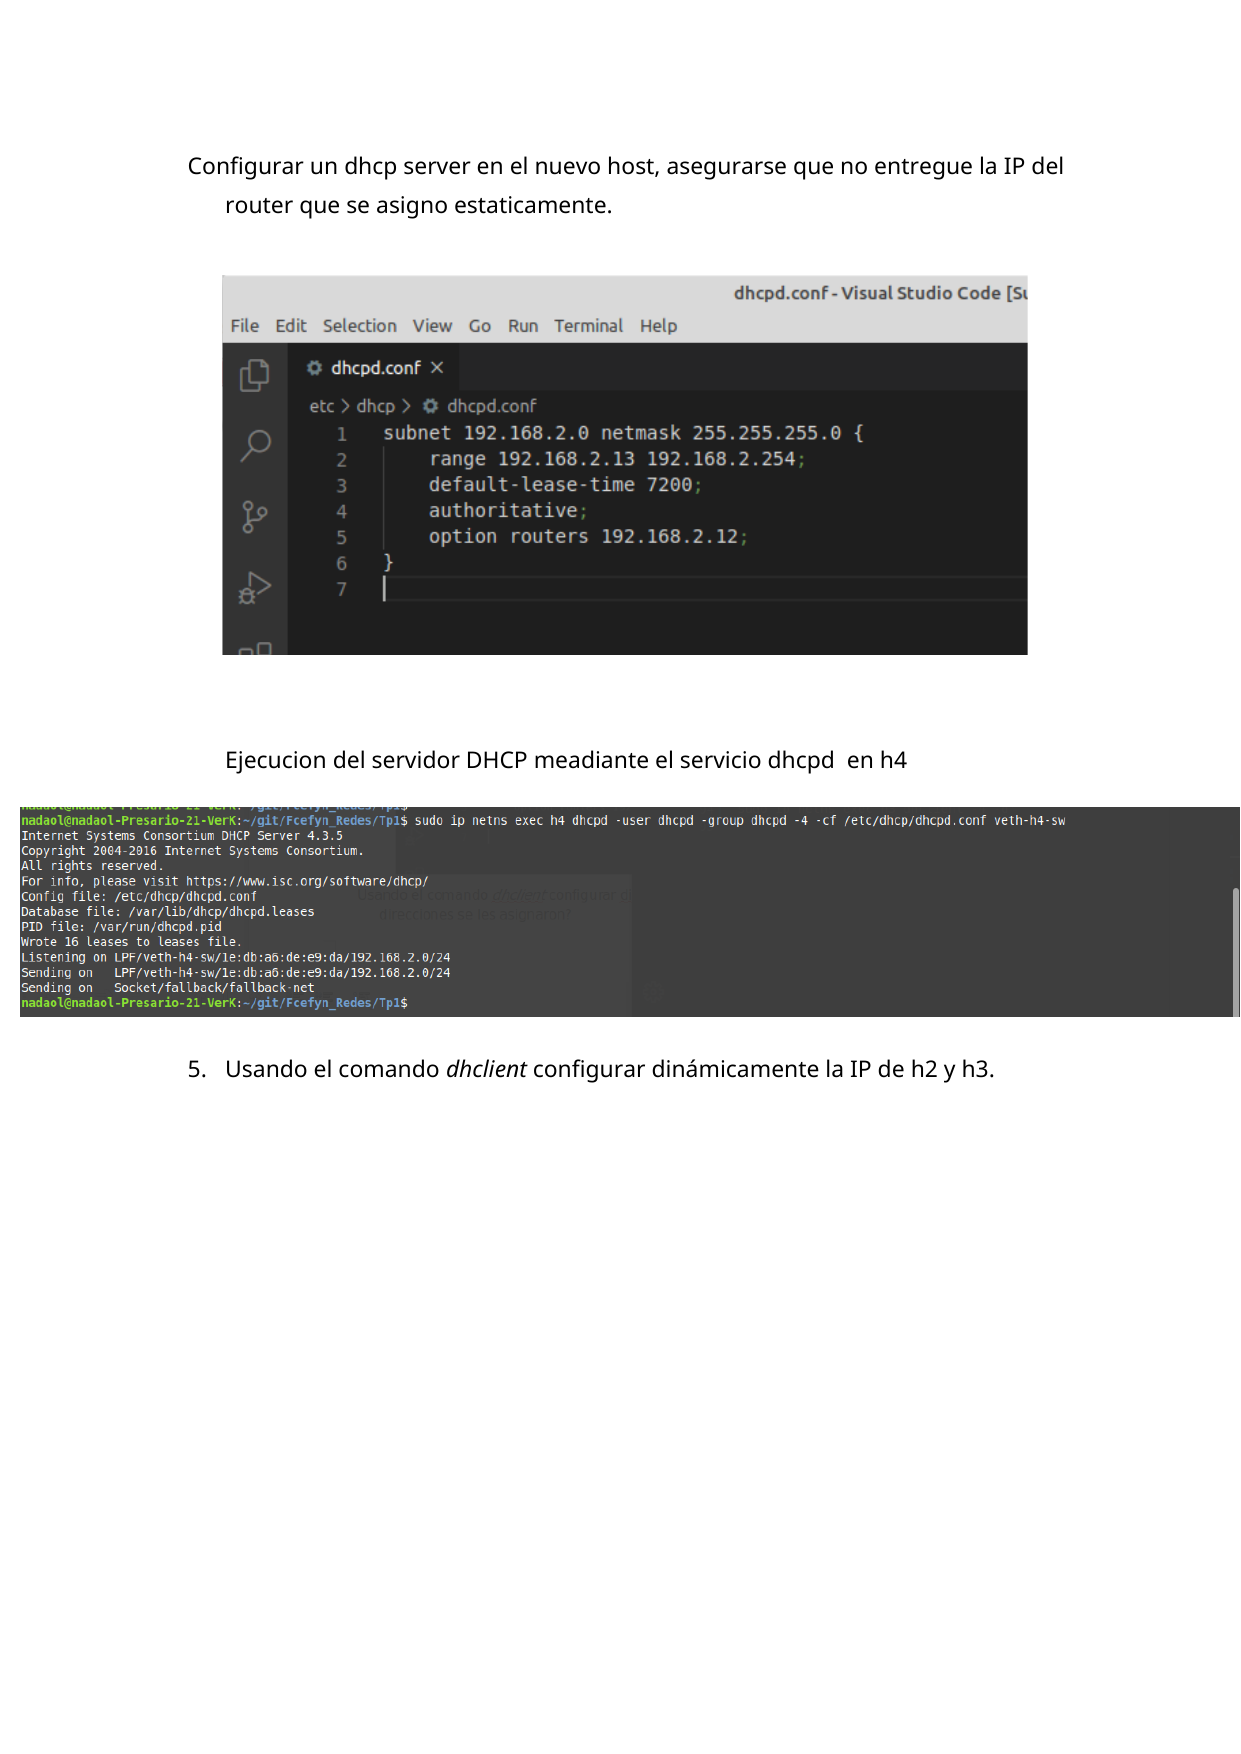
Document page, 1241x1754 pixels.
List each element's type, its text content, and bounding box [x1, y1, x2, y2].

picture [222, 275, 746, 655]
list Configurar un dhcp server en el nuevo host, asegurarse que no entregue la IP del router que se asigno estaticamente. [187, 150, 1090, 220]
picture [20, 807, 1240, 1017]
list [187, 803, 1090, 807]
list Usando el comando dhclient configurar dinámicamente la IP de h2 y h3. [187, 1017, 1090, 1084]
list Ejecucion del servidor DHCP meadiante el servicio dhcpd en h4 [187, 743, 1090, 775]
